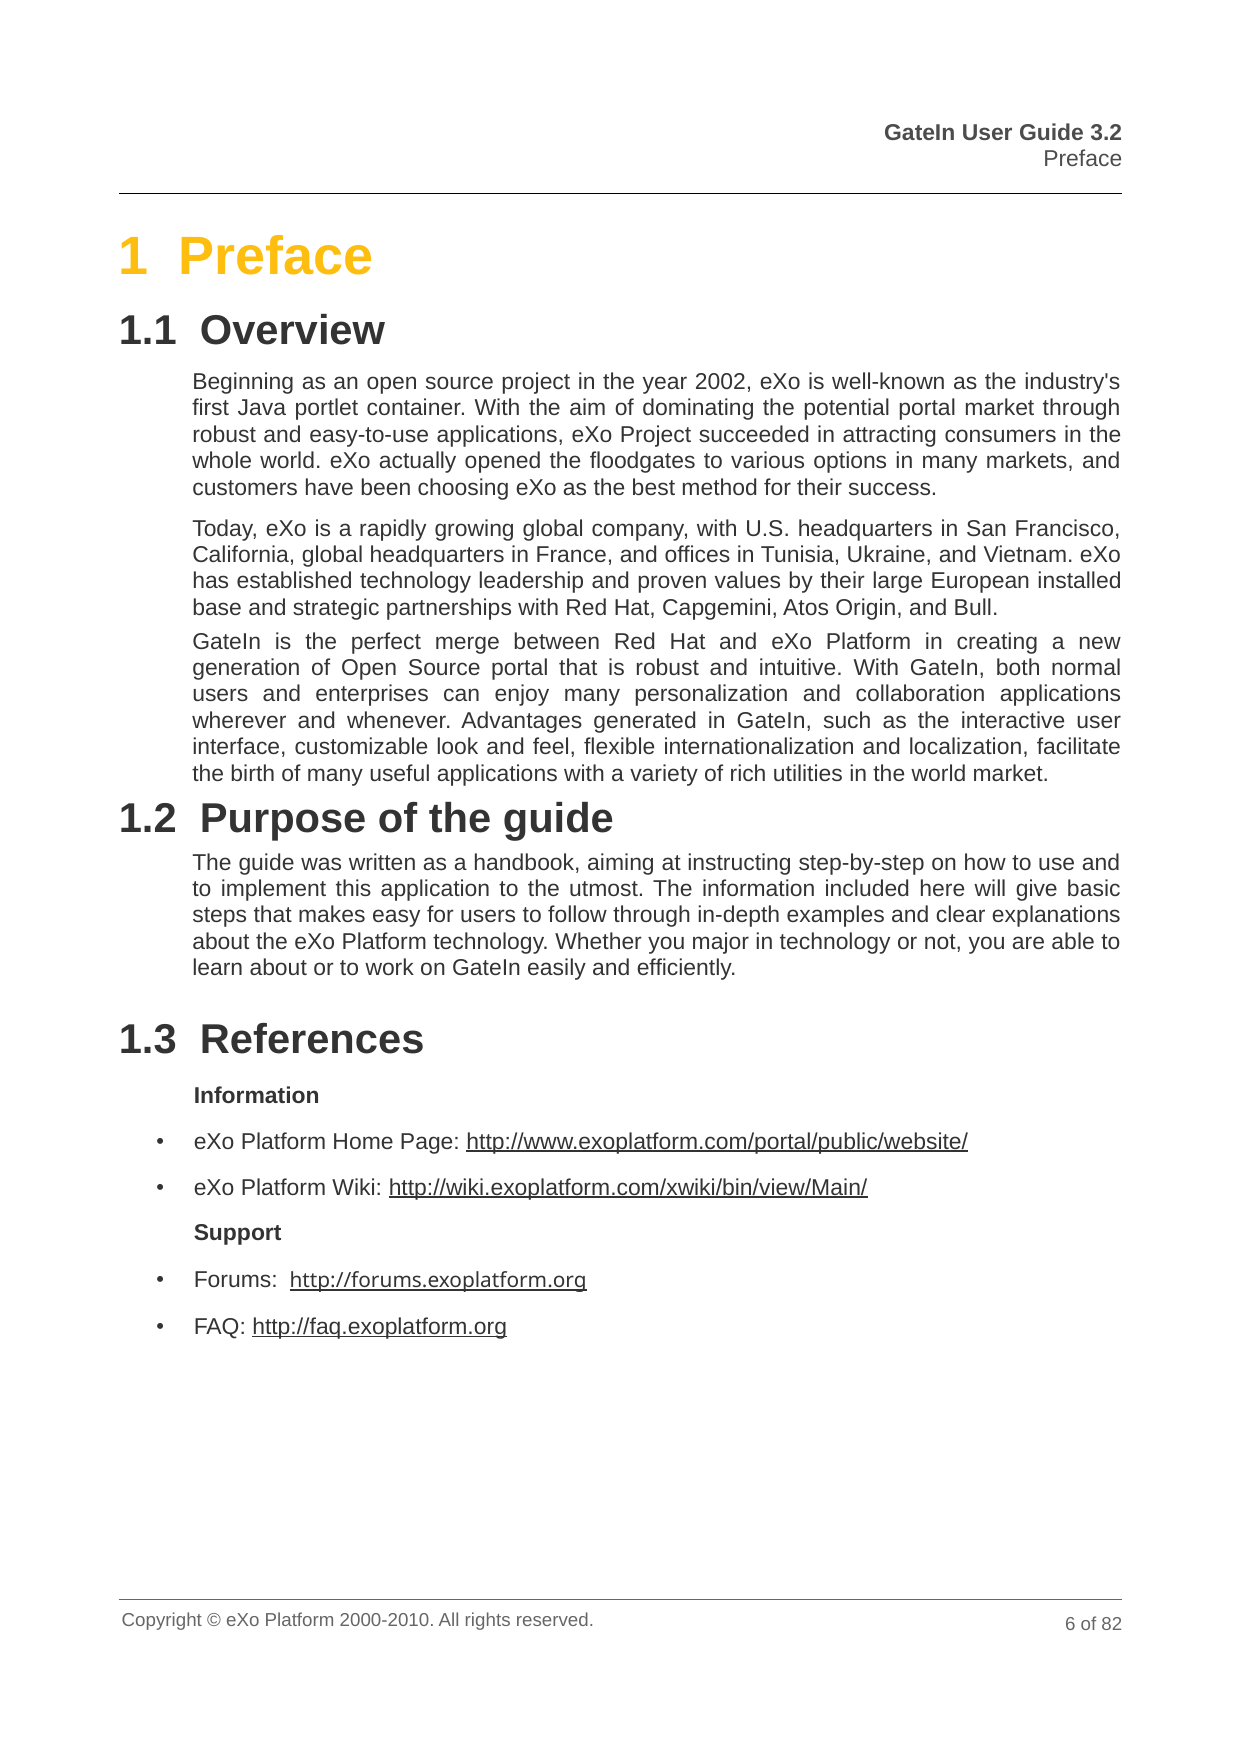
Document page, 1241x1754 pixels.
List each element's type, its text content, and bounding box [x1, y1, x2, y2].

list Information [156, 1082, 1122, 1108]
list eXo Platform Wiki: http://wiki.exoplatform.com/xwiki/bin/view/Main/ [156, 1173, 1122, 1200]
text Beginning as an open source project in the year 2002, eXo is well-known as the industry's first Java portlet container. With the aim of dominating the potential portal market through robust and easy-to-use applications, eXo Project succeeded in attracting consumers in the whole world. eXo actually opened the floodgates to various options in many markets, and customers have been choosing eXo as the best method for their success. [192, 368, 1122, 500]
subtitle Purpose of the guide [118, 793, 1122, 841]
list FAQ: http://faq.exoplatform.org [156, 1313, 1122, 1339]
subtitle References [118, 1014, 1122, 1062]
text The guide was written as a handbook, aiming at instructing step-by-step on how to use and to implement this application to the utmost. The information included here will give basic steps that makes easy for users to follow through in-depth examples and clear explanations about the eXo Platform technology. Whether you major in technology or not, you are able to learn about or to work on GateIn easily and efficiently. [192, 849, 1122, 981]
list Forums: http://forums.exoplatform.org [156, 1265, 1122, 1293]
subtitle Preface [118, 223, 1122, 286]
list Support [156, 1219, 1122, 1246]
text GateIn is the perfect merge between Red Hat and eXo Platform in creating a new generation of Open Source portal that is robust and intuitive. With GateIn, both normal users and enterprises can enjoy many personalization and collaboration applications wherever and whenever. Advantages generated in GateIn, such as the interactive user interface, customizable look and feel, flexible internationalization and localization, facilitate the birth of many useful applications with a variety of rich utilities in the world market. [192, 628, 1122, 786]
list eXo Platform Home Page: http://www.exoplatform.com/portal/public/website/ [156, 1128, 1122, 1154]
subtitle Overview [118, 305, 1122, 353]
text Today, eXo is a rapidly growing global company, with U.S. headquarters in San Francisco, California, global headquarters in France, and offices in Tunisia, Ukraine, and Vietnam. eXo has established technology leadership and proven values by their large European installed base and strategic partnerships with Red Hat, Capgemini, Atos Origin, and Bull. [192, 515, 1122, 620]
